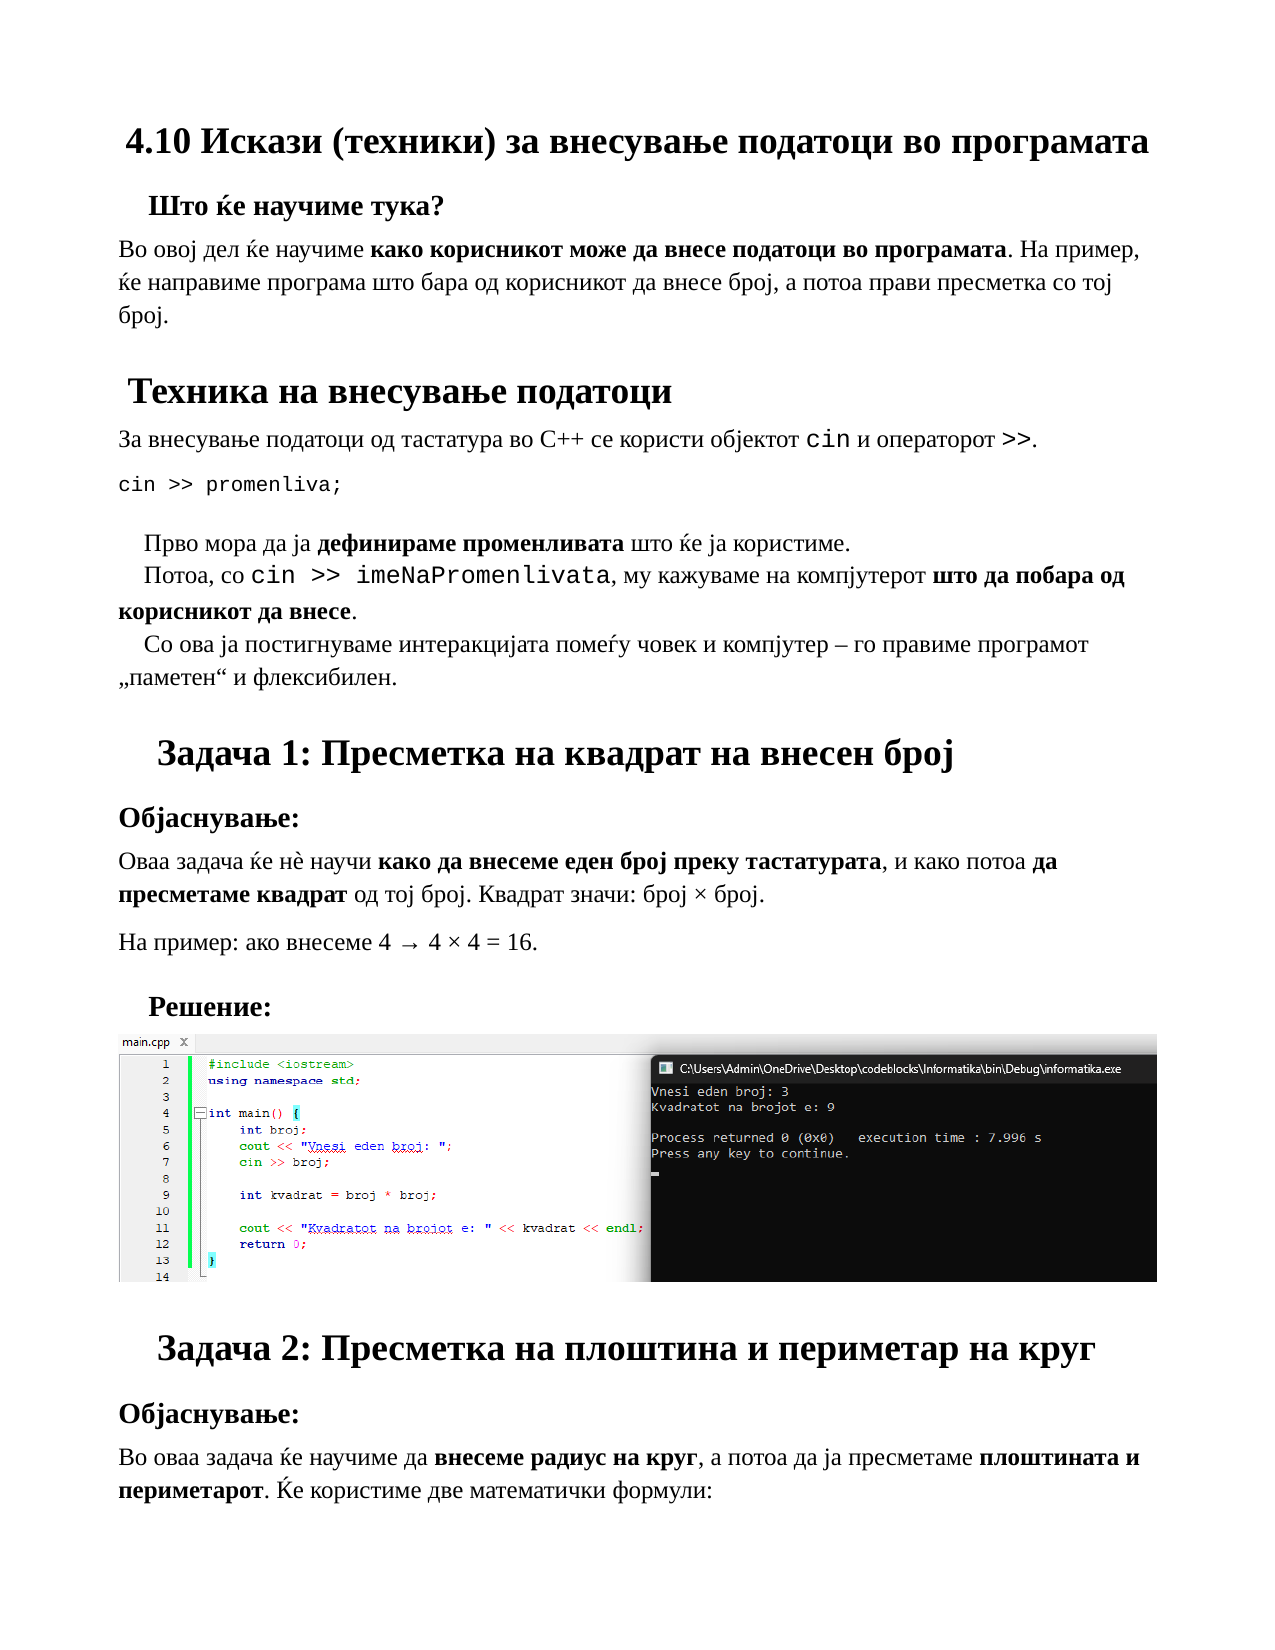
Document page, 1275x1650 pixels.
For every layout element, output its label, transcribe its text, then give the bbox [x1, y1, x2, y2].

subtitle 🧪 Задача 1: Пресметка на квадрат на внесен број [118, 730, 1157, 773]
text cin >> promenliva; [118, 474, 1157, 498]
text Во овој дел ќе научиме како корисникот може да внесе податоци во програмата. На пример, ќе направиме програма што бара од корисникот да внесе број, а потоа прави пресметка со тој број. [118, 234, 1157, 329]
picture [118, 1034, 1157, 1282]
subtitle Објаснување: [118, 800, 1157, 834]
text Оваа задача ќе нè научи како да внесеме еден број преку тастатурата, и како потоа да пресметаме квадрат од тој број. Квадрат значи: број × број. [118, 846, 1157, 908]
text На пример: ако внесеме 4 → 4 × 4 = 16. [118, 927, 1157, 956]
subtitle 🧠 Што ќе научиме тука? [118, 188, 1157, 222]
subtitle Објаснување: [118, 1396, 1157, 1429]
text 🔸 Прво мора да ја дефинираме променливата што ќе ја користиме. 🔸 Потоа, со cin >> imeNaPromenlivata, му кажуваме на компјутерот што да побара од корисникот да внесе. 🔸 Со ова ја постигнуваме интеракцијата помеѓу човек и компјутер – го правиме програмот „паметен“ и флексибилен. [118, 528, 1157, 691]
subtitle ✅ Решение: [118, 989, 1157, 1023]
text Во оваа задача ќе научиме да внесеме радиус на круг, а потоа да ја пресметаме плоштината и периметарот. Ќе користиме две математички формули: [118, 1442, 1157, 1504]
subtitle 🧪 Задача 2: Пресметка на плоштина и периметар на круг [118, 1326, 1157, 1369]
text За внесување податоци од тастатура во C++ се користи објектот cin и операторот >>. [118, 424, 1157, 455]
subtitle Техника на внесување податоци [118, 369, 1157, 412]
subtitle 4.10 Искази (техники) за внесување податоци во програмата [118, 118, 1157, 161]
